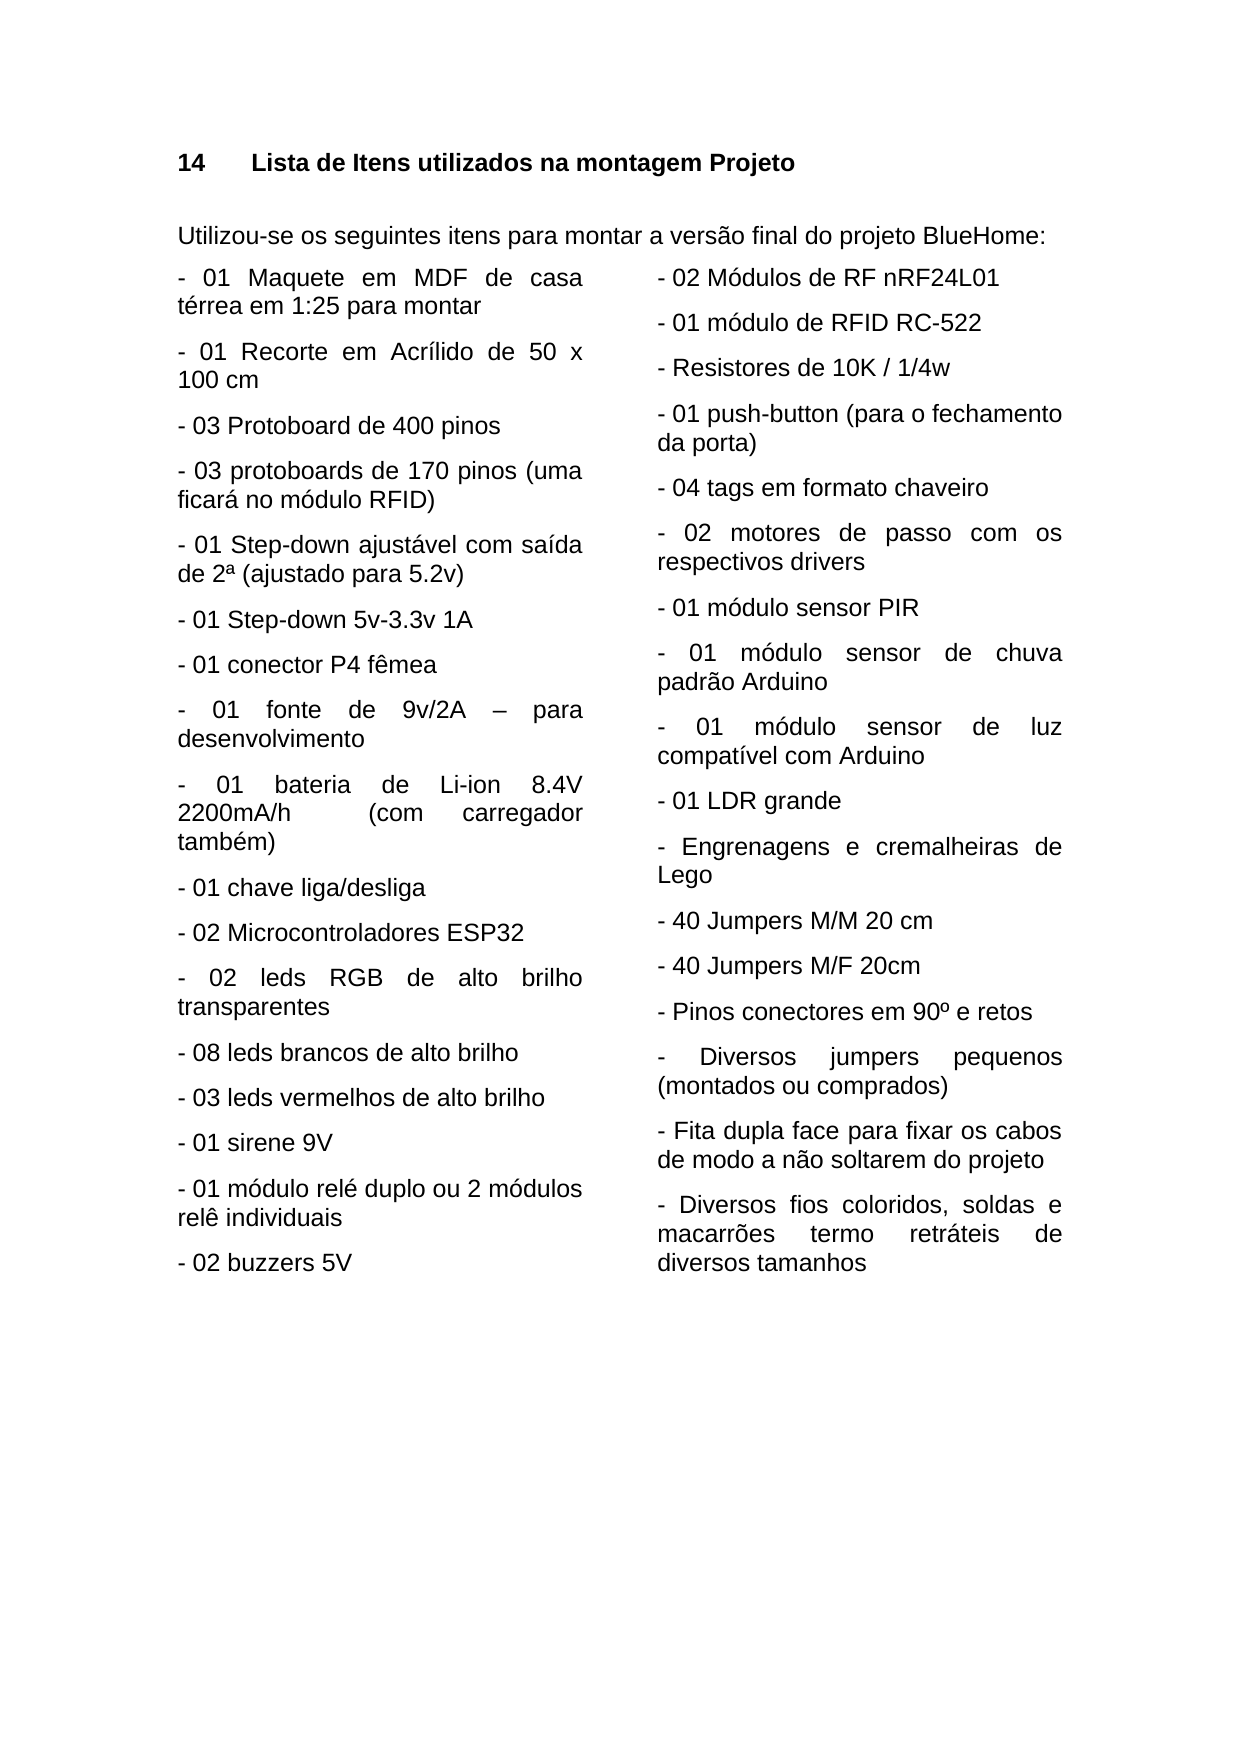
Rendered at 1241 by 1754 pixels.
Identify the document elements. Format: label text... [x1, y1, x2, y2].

text - 02 Microcontroladores ESP32 [177, 918, 583, 947]
text - 01 push-button (para o fechamento da porta) [657, 399, 1063, 456]
text - Diversos jumpers pequenos (montados ou comprados) [657, 1042, 1063, 1100]
text - 04 tags em formato chaveiro [657, 473, 1063, 502]
text - 01 Recorte em Acrílido de 50 x 100 cm [177, 337, 583, 394]
text Utilizou-se os seguintes itens para montar a versão final do projeto BlueHome: [177, 221, 1063, 250]
text - Resistores de 10K / 1/4w [657, 353, 1063, 382]
text - 02 motores de passo com os respectivos drivers [657, 518, 1063, 576]
text - Fita dupla face para fixar os cabos de modo a não soltarem do projeto [657, 1116, 1063, 1174]
text - 40 Jumpers M/M 20 cm [657, 906, 1063, 935]
text - 02 leds RGB de alto brilho transparentes [177, 963, 583, 1021]
text - 01 bateria de Li-ion 8.4V 2200mA/h (com carregador também) [177, 770, 583, 856]
text - 01 chave liga/desliga [177, 873, 583, 901]
text - 40 Jumpers M/F 20cm [657, 951, 1063, 980]
text - Pinos conectores em 90º e retos [657, 997, 1063, 1026]
text - 01 sirene 9V [177, 1128, 583, 1157]
text - 03 leds vermelhos de alto brilho [177, 1083, 583, 1112]
text - 01 Maquete em MDF de casa térrea em 1:25 para montar [177, 263, 583, 320]
text - 01 módulo sensor PIR [657, 593, 1063, 621]
text - 01 conector P4 fêmea [177, 650, 583, 679]
text - 01 fonte de 9v/2A – para desenvolvimento [177, 696, 583, 753]
text - 02 buzzers 5V [177, 1248, 583, 1277]
text - 01 módulo de RFID RC-522 [657, 308, 1063, 337]
text - 03 protoboards de 170 pinos (uma ficará no módulo RFID) [177, 456, 583, 514]
text - 01 LDR grande [657, 786, 1063, 815]
text - Engrenagens e cremalheiras de Lego [657, 832, 1063, 889]
text - 01 módulo sensor de luz compatível com Arduino [657, 712, 1063, 770]
text - 02 Módulos de RF nRF24L01 [657, 263, 1063, 291]
text - 03 Protoboard de 400 pinos [177, 411, 583, 440]
text - Diversos fios coloridos, soldas e macarrões termo retráteis de diversos tamanhos [657, 1191, 1063, 1277]
text - 08 leds brancos de alto brilho [177, 1038, 583, 1066]
text - 01 módulo sensor de chuva padrão Arduino [657, 638, 1063, 696]
subtitle 14 Lista de Itens utilizados na montagem Projeto [177, 148, 1063, 176]
text - 01 Step-down 5v-3.3v 1A [177, 605, 583, 633]
text - 01 módulo relé duplo ou 2 módulos relê individuais [177, 1174, 583, 1231]
text - 01 Step-down ajustável com saída de 2ª (ajustado para 5.2v) [177, 531, 583, 588]
